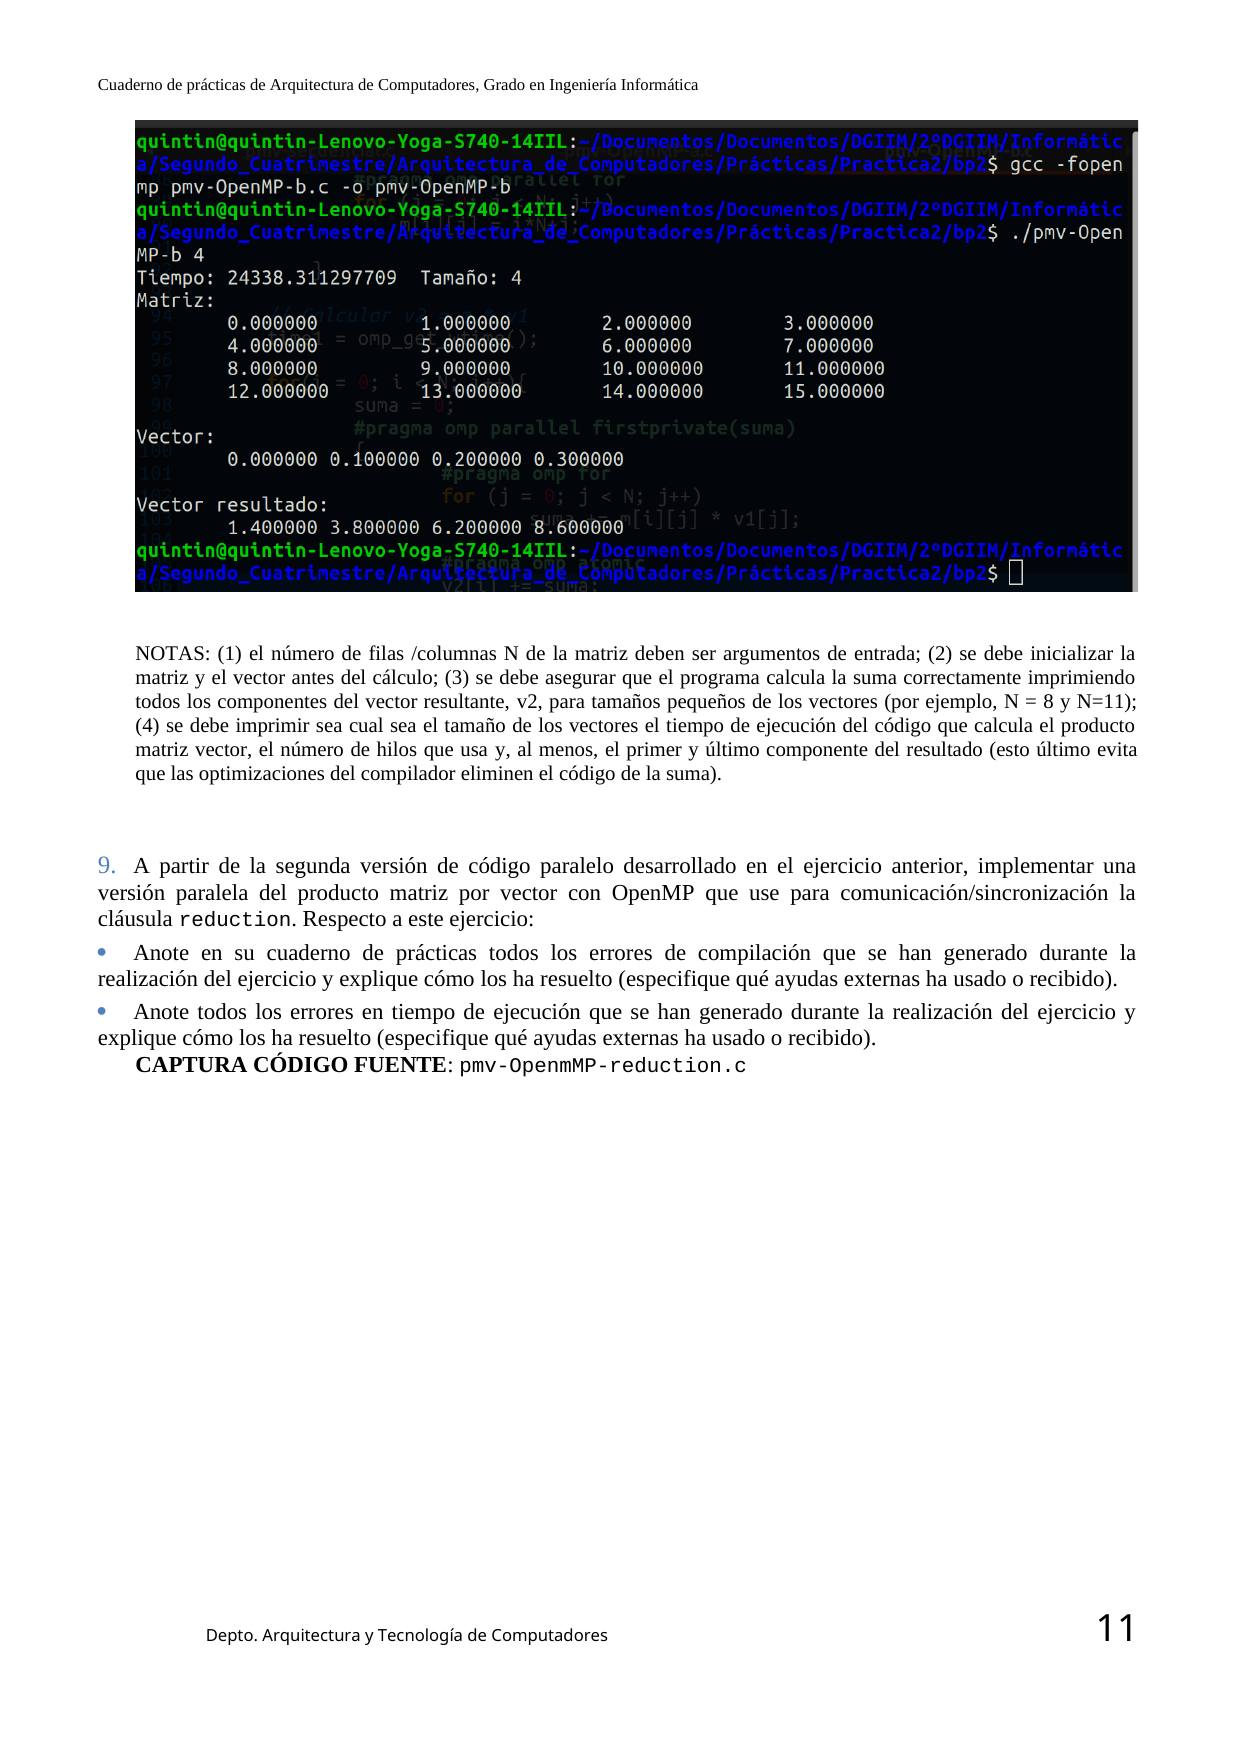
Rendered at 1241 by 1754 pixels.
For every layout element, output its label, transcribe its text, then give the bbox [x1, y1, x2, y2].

picture [135, 120, 1139, 592]
list A partir de la segunda versión de código paralelo desarrollado en el ejercicio anterior, implementar una versión paralela del producto matriz por vector con OpenMP que use para comunicación/sincronización la cláusula reduction. Respecto a este ejercicio: [98, 850, 1138, 933]
list NOTAS: (1) el número de filas /columnas N de la matriz deben ser argumentos de entrada; (2) se debe inicializar la matriz y el vector antes del cálculo; (3) se debe asegurar que el programa calcula la suma correctamente imprimiendo todos los componentes del vector resultante, v2, para tamaños pequeños de los vectores (por ejemplo, N = 8 y N=11); (4) se debe imprimir sea cual sea el tamaño de los vectores el tiempo de ejecución del código que calcula el producto matriz vector, el número de hilos que usa y, al menos, el primer y último componente del resultado (esto último evita que las optimizaciones del compilador eliminen el código de la suma). [135, 641, 1138, 785]
list Anote en su cuaderno de prácticas todos los errores de compilación que se han generado durante la realización del ejercicio y explique cómo los ha resuelto (especifique qué ayudas externas ha usado o recibido). [98, 939, 1138, 992]
list Anote todos los errores en tiempo de ejecución que se han generado durante la realización del ejercicio y explique cómo los ha resuelto (especifique qué ayudas externas ha usado o recibido). [98, 998, 1138, 1051]
text CAPTURA CÓDIGO FUENTE: pmv-OpenmMP-reduction.c [135, 1051, 1138, 1078]
